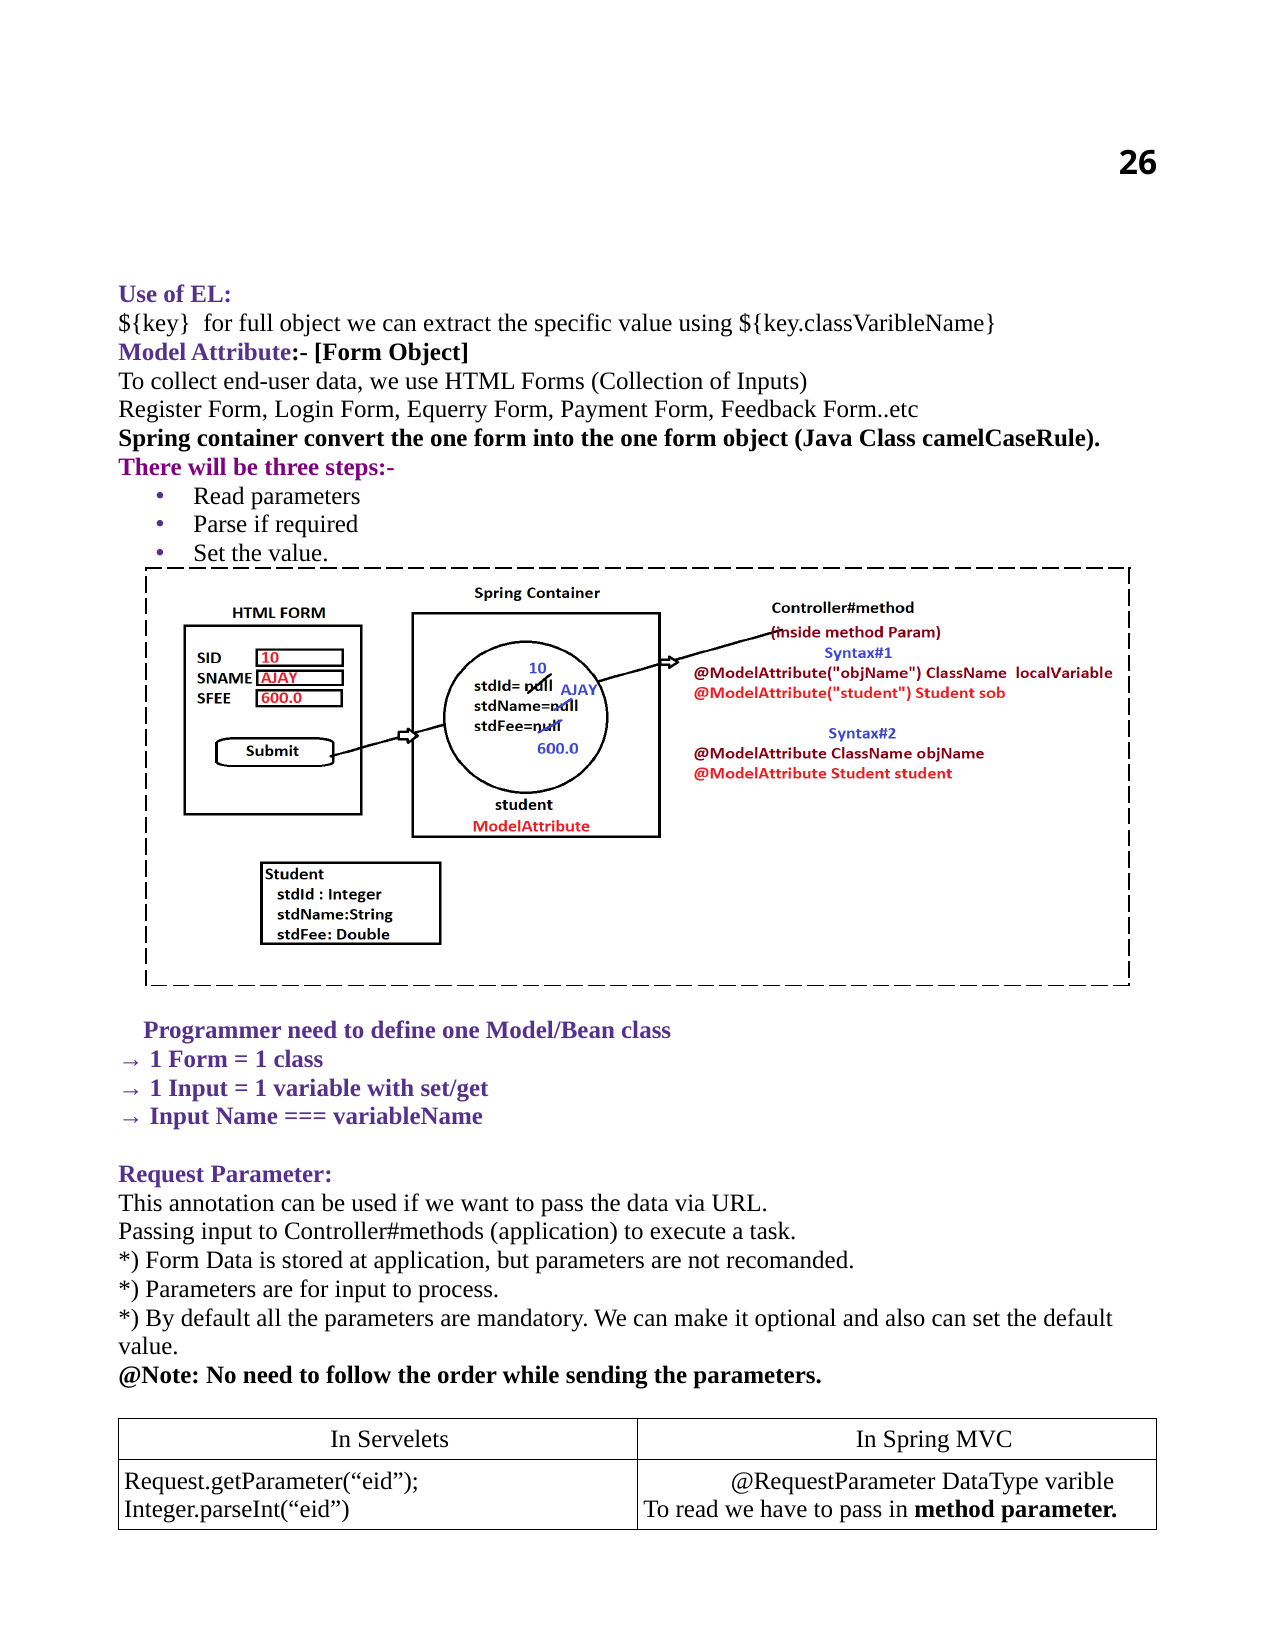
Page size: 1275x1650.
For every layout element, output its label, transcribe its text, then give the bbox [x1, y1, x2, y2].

picture [149, 571, 1126, 982]
text To collect end-user data, we use HTML Forms (Collection of Inputs) [118, 366, 1157, 394]
table_cell Request.getParameter(“eid”); Integer.parseInt(“eid”) [119, 1460, 637, 1529]
text ${key} for full object we can extract the specific value using ${key.classVaribleName} [118, 308, 1157, 337]
text Use of EL: [118, 279, 1157, 308]
text Programmer need to define one Model/Bean class [118, 1015, 1157, 1044]
text *) By default all the parameters are mandatory. We can make it optional and also can set the default value. [118, 1303, 1157, 1360]
list Parse if required [156, 509, 1157, 538]
table_header In Servelets [119, 1419, 637, 1459]
text @Note: No need to follow the order while sending the parameters. [118, 1360, 1157, 1389]
text *) Form Data is stored at application, but parameters are not recomanded. [118, 1245, 1157, 1274]
text → Input Name === variableName [118, 1101, 1157, 1130]
text This annotation can be used if we want to pass the data via URL. [118, 1188, 1157, 1216]
list Read parameters [156, 481, 1157, 509]
text Request Parameter: [118, 1159, 1157, 1188]
text Spring container convert the one form into the one form object (Java Class camelCaseRule). There will be three steps:- [118, 423, 1157, 481]
text Register Form, Login Form, Equerry Form, Payment Form, Feedback Form..etc [118, 394, 1157, 423]
text Model Attribute:- [Form Object] [118, 337, 1157, 366]
list Set the value. [156, 538, 1157, 567]
table_header In Spring MVC [638, 1419, 1156, 1459]
text → 1 Form = 1 class [118, 1044, 1157, 1073]
text → 1 Input = 1 variable with set/get [118, 1073, 1157, 1101]
text Passing input to Controller#methods (application) to execute a task. [118, 1216, 1157, 1245]
table_cell @RequestParameter DataType varible To read we have to pass in method parameter. [638, 1460, 1156, 1529]
text *) Parameters are for input to process. [118, 1274, 1157, 1303]
